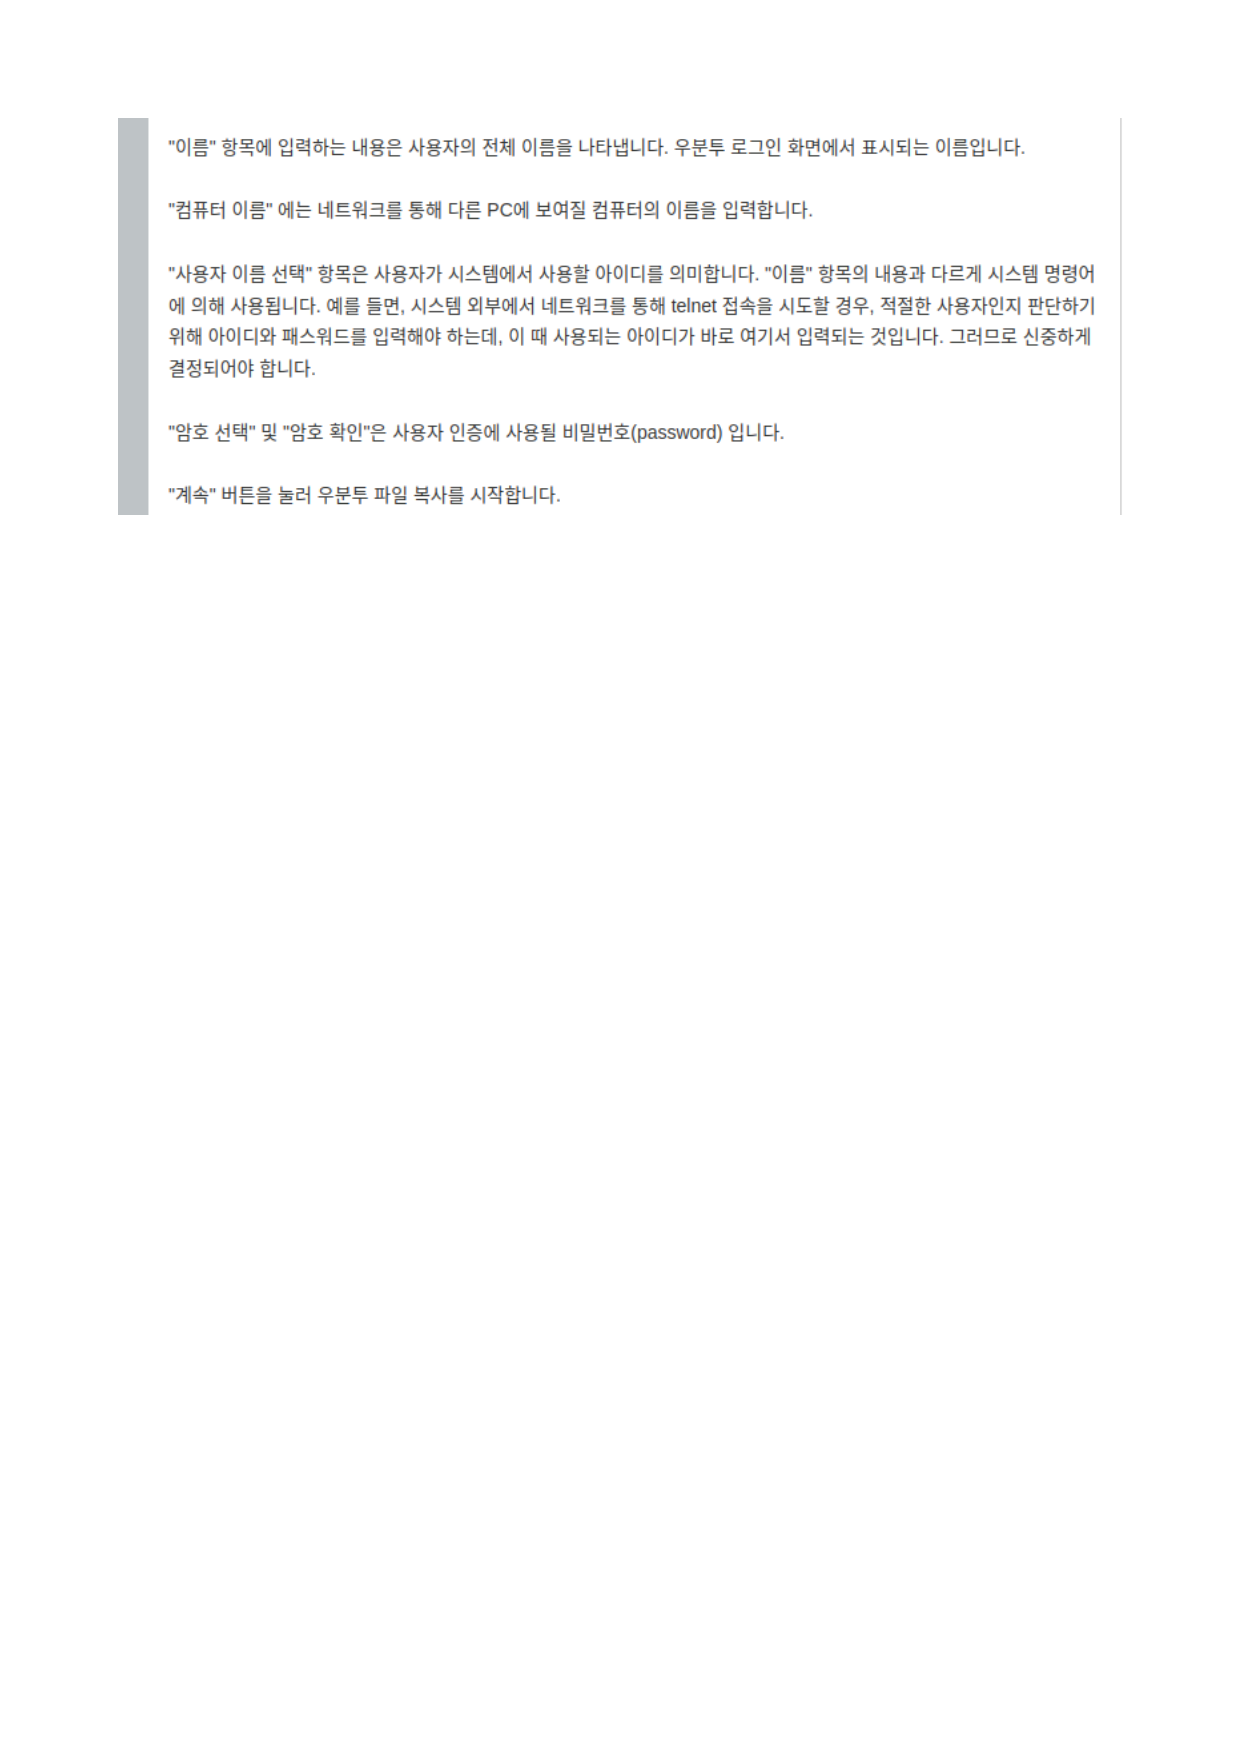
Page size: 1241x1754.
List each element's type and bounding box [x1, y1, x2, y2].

picture [118, 118, 1123, 515]
